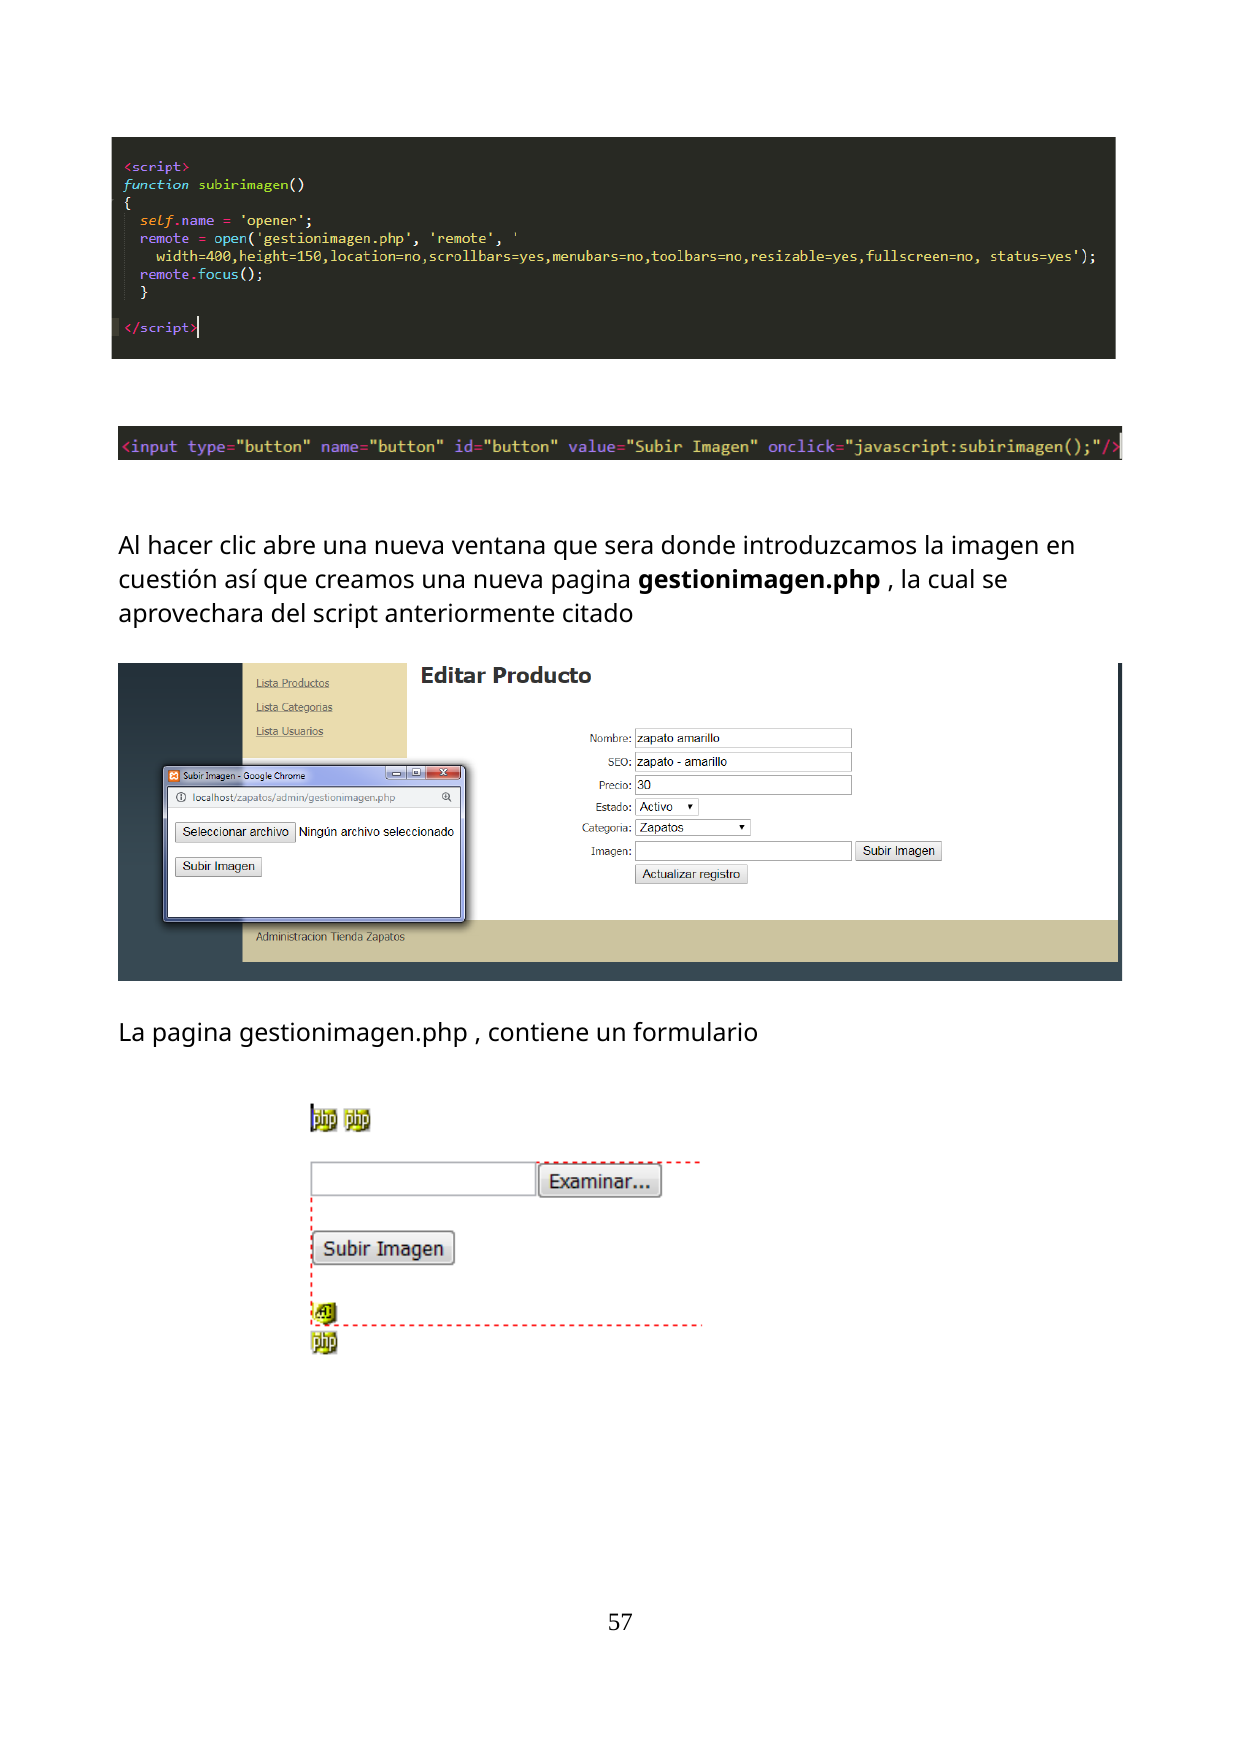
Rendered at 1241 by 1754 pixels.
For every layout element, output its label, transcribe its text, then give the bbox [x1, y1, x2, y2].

text La pagina gestionimagen.php , contiene un formulario [118, 1015, 1122, 1049]
picture [111, 137, 1116, 359]
picture [303, 1082, 703, 1364]
text Al hacer clic abre una nueva ventana que sera donde introduzcamos la imagen en cuestión así que creamos una nueva pagina gestionimagen.php , la cual se aprovechara del script anteriormente citado [118, 527, 1122, 629]
picture [118, 663, 1123, 981]
picture [118, 426, 1123, 460]
